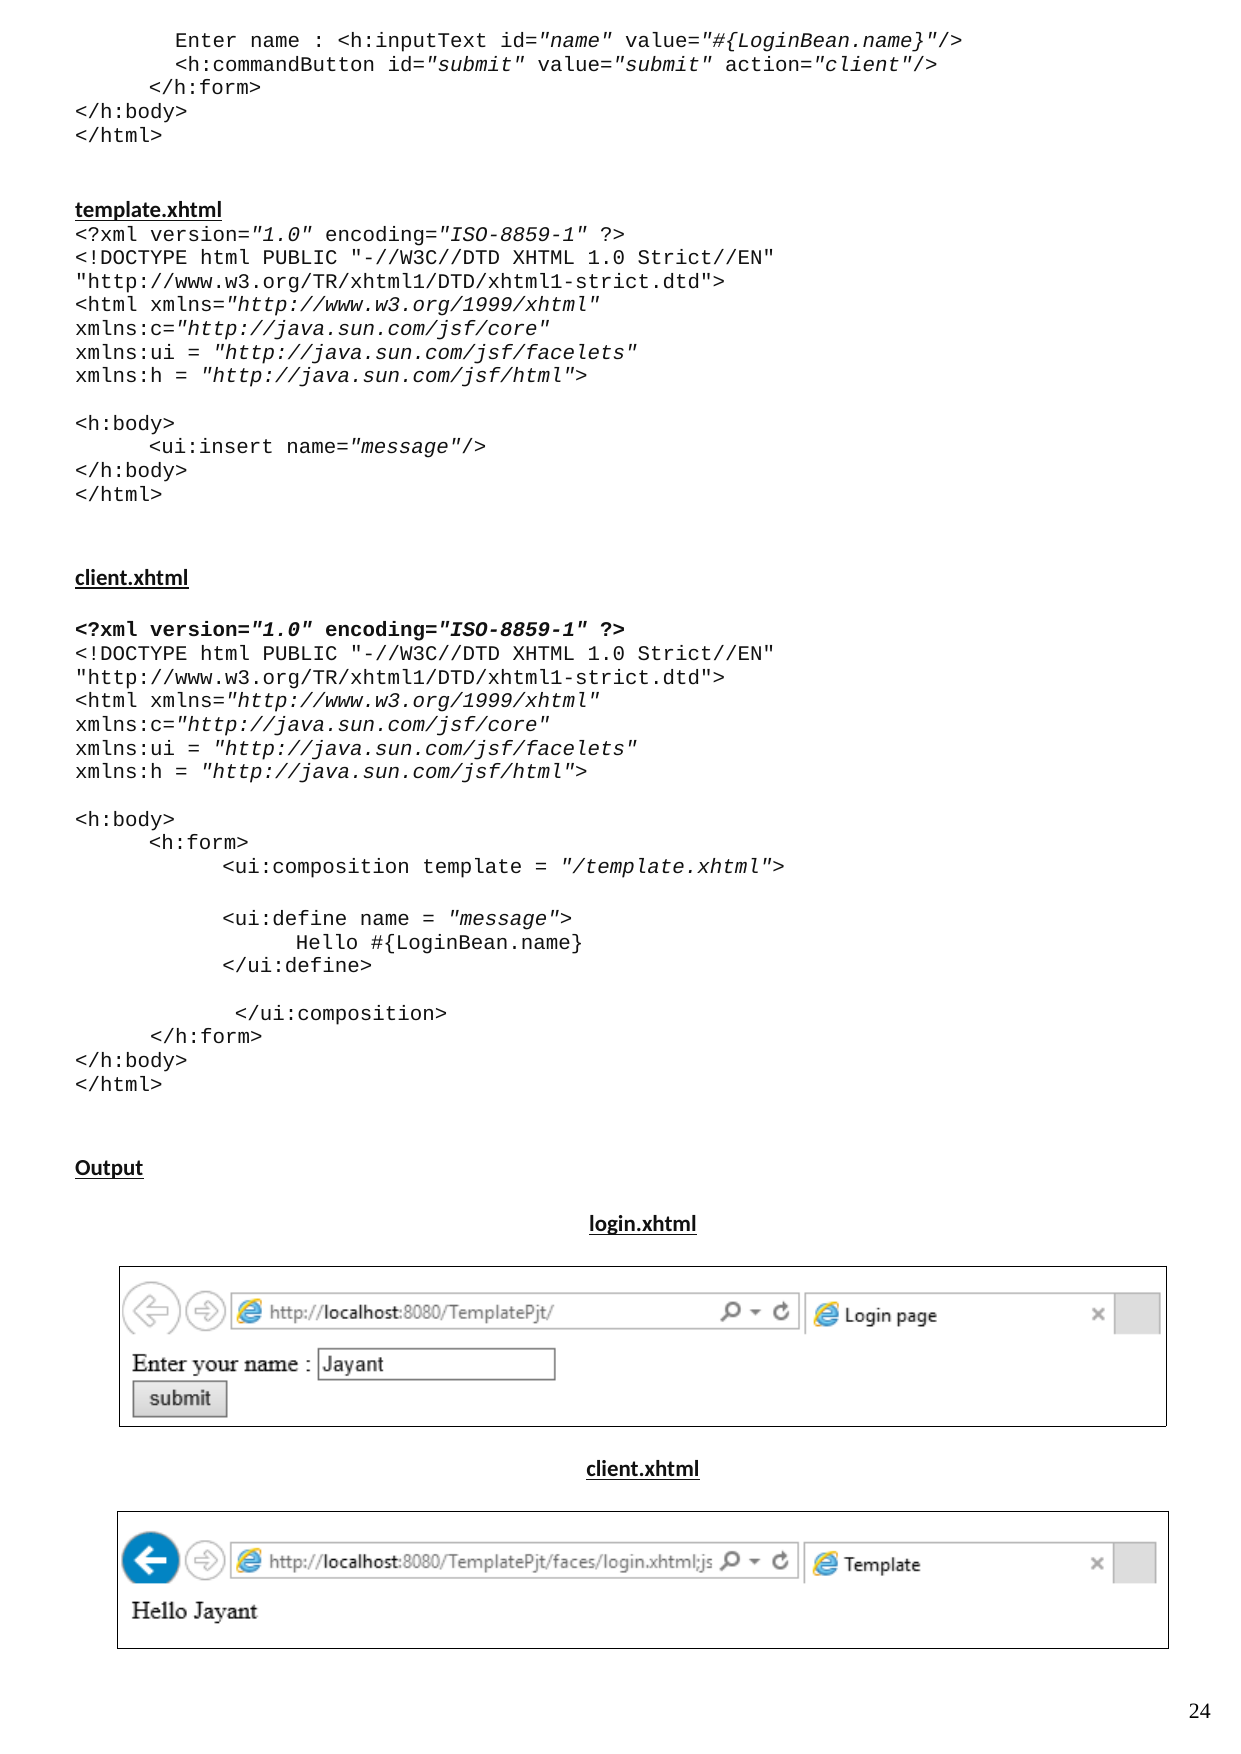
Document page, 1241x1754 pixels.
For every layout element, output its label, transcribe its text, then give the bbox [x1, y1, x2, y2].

text <?xml version="1.0" encoding="ISO-8859-1" ?> [75, 223, 1211, 247]
text xmlns:ui = "http://java.sun.com/jsf/facelets" [75, 342, 1211, 365]
text <ui:composition template = "/template.xhtml"> [75, 856, 1211, 879]
text Output [75, 1153, 1211, 1181]
text template.xhtml [75, 196, 1211, 223]
text client.xhtml [75, 563, 1211, 591]
text </html> [75, 1074, 1211, 1097]
text xmlns:c="http://java.sun.com/jsf/core" [75, 318, 1211, 342]
text <h:commandButton id="submit" value="submit" action="client"/> [75, 54, 1211, 77]
text </h:body> [75, 101, 1211, 124]
text </ui:define> [75, 956, 1211, 979]
text <h:form> [75, 832, 1211, 856]
text xmlns:c="http://java.sun.com/jsf/core" [75, 714, 1211, 738]
text <html xmlns="http://www.w3.org/1999/xhtml" [75, 294, 1211, 318]
text <ui:define name = "message"> [75, 908, 1211, 932]
text </ui:composition> [75, 1003, 1211, 1026]
text </html> [75, 484, 1211, 507]
text client.xhtml [75, 1454, 1211, 1482]
text <html xmlns="http://www.w3.org/1999/xhtml" [75, 690, 1211, 714]
text xmlns:ui = "http://java.sun.com/jsf/facelets" [75, 738, 1211, 761]
text login.xhtml [75, 1209, 1211, 1237]
text <!DOCTYPE html PUBLIC "-//W3C//DTD XHTML 1.0 Strict//EN" "http://www.w3.org/TR/xhtml1/DTD/xhtml1-strict.dtd"> [75, 643, 1211, 690]
text </html> [75, 124, 1211, 148]
text </h:form> [75, 77, 1211, 101]
text Enter name : <h:inputText id="name" value="#{LoginBean.name}"/> [75, 30, 1211, 54]
text </h:body> [75, 460, 1211, 484]
text <h:body> [75, 808, 1211, 832]
text Hello #{LoginBean.name} [75, 932, 1211, 956]
text <h:body> [75, 413, 1211, 436]
text <!DOCTYPE html PUBLIC "-//W3C//DTD XHTML 1.0 Strict//EN" "http://www.w3.org/TR/xhtml1/DTD/xhtml1-strict.dtd"> [75, 247, 1211, 294]
text <?xml version="1.0" encoding="ISO-8859-1" ?> [75, 619, 1211, 643]
text </h:body> [75, 1050, 1211, 1074]
text xmlns:h = "http://java.sun.com/jsf/html"> [75, 761, 1211, 785]
text xmlns:h = "http://java.sun.com/jsf/html"> [75, 365, 1211, 389]
text <ui:insert name="message"/> [75, 436, 1211, 460]
text </h:form> [75, 1026, 1211, 1050]
